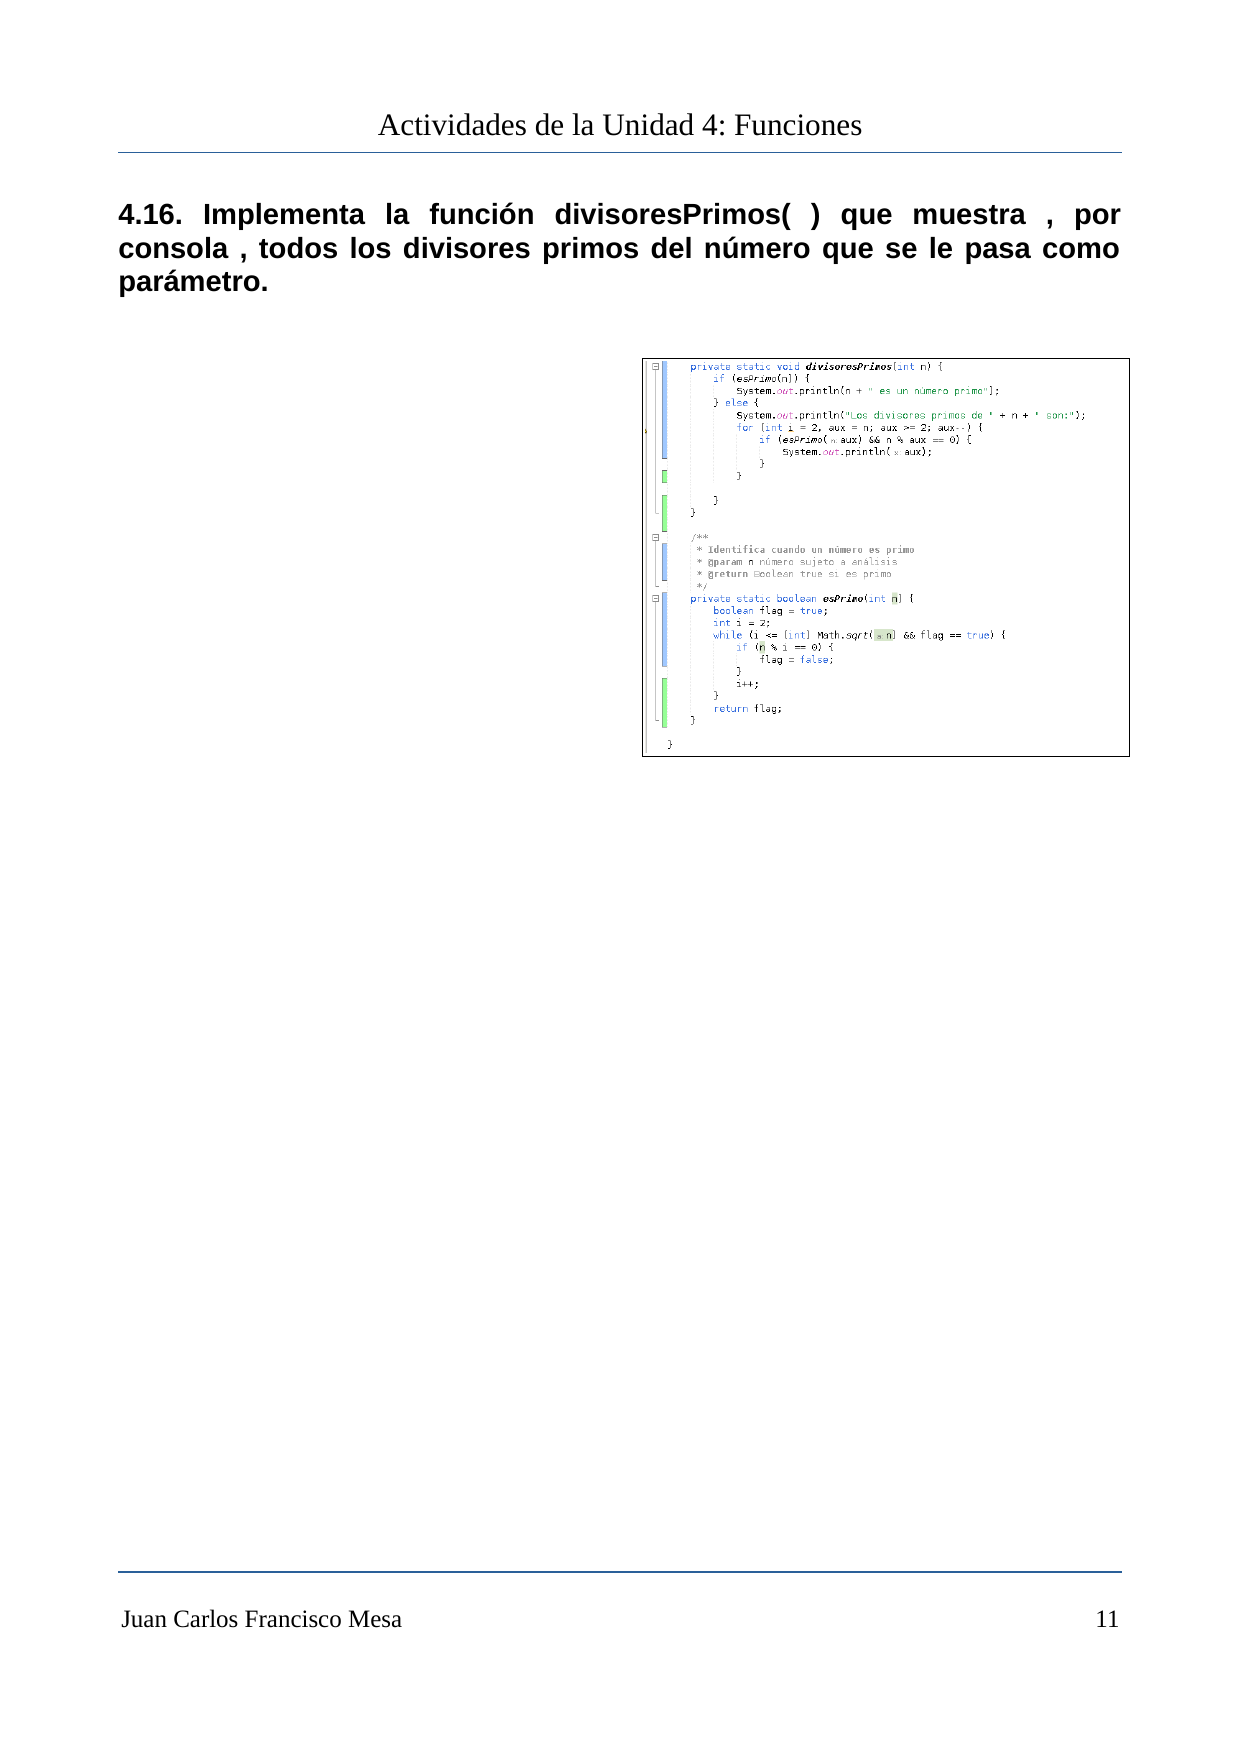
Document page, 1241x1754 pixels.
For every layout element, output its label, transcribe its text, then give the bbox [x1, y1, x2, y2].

subtitle 4.16. Implementa la función divisoresPrimos( ) que muestra , por consola , todos los divisores primos del número que se le pasa como parámetro. [118, 197, 1122, 298]
picture [645, 361, 1127, 753]
